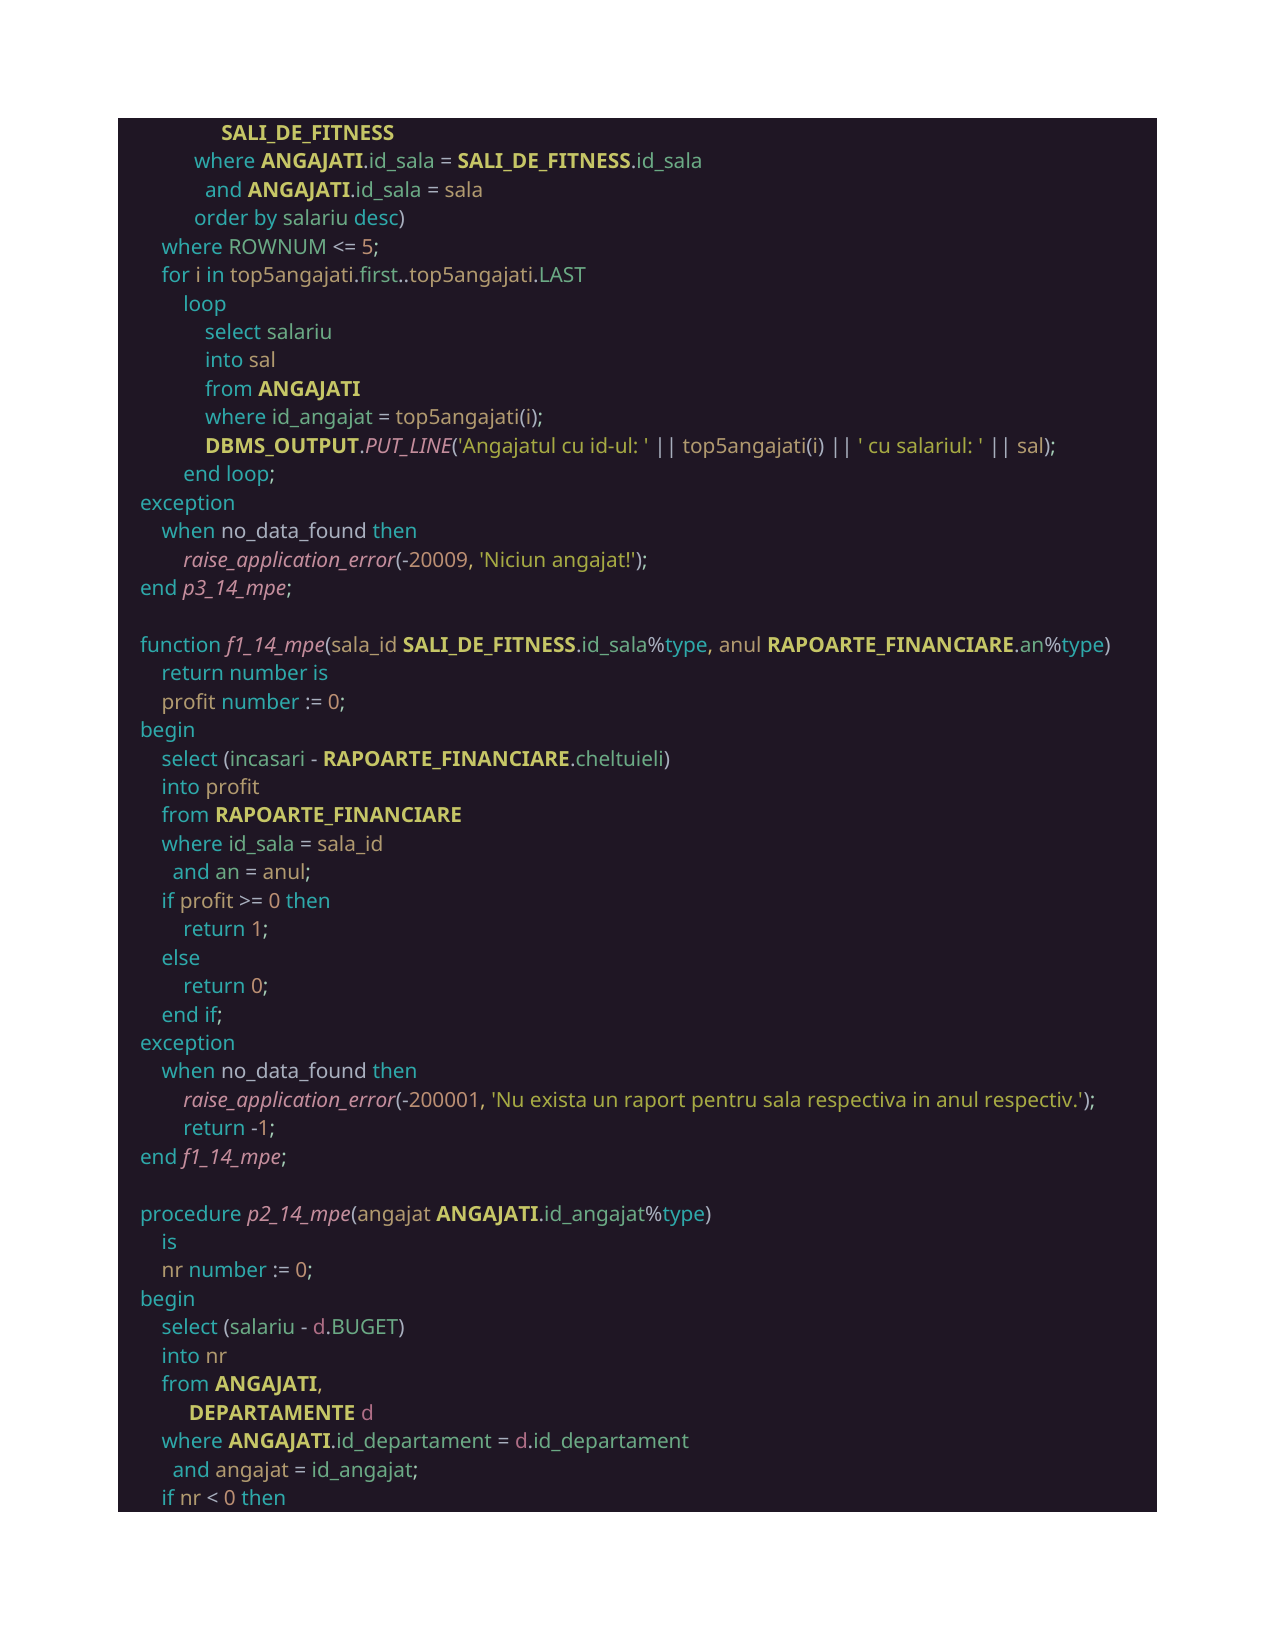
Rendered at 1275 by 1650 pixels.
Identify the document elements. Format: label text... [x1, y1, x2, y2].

text SALI_DE_FITNESS where ANGAJATI.id_sala = SALI_DE_FITNESS.id_sala and ANGAJATI.id_sala = sala order by salariu desc) where ROWNUM <= 5; for i in top5angajati.first..top5angajati.LAST loop select salariu into sal from ANGAJATI where id_angajat = top5angajati(i); DBMS_OUTPUT.PUT_LINE('Angajatul cu id-ul: ' || top5angajati(i) || ' cu salariul: ' || sal); end loop; exception when no_data_found then raise_application_error(-20009, 'Niciun angajat!'); end p3_14_mpe; function f1_14_mpe(sala_id SALI_DE_FITNESS.id_sala%type, anul RAPOARTE_FINANCIARE.an%type) return number is profit number := 0; begin select (incasari - RAPOARTE_FINANCIARE.cheltuieli) into profit from RAPOARTE_FINANCIARE where id_sala = sala_id and an = anul; if profit >= 0 then return 1; else return 0; end if; exception when no_data_found then raise_application_error(-200001, 'Nu exista un raport pentru sala respectiva in anul respectiv.'); return -1; end f1_14_mpe; procedure p2_14_mpe(angajat ANGAJATI.id_angajat%type) is nr number := 0; begin select (salariu - d.BUGET) into nr from ANGAJATI, DEPARTAMENTE d where ANGAJATI.id_departament = d.id_departament and angajat = id_angajat; if nr < 0 then [118, 118, 1157, 1512]
